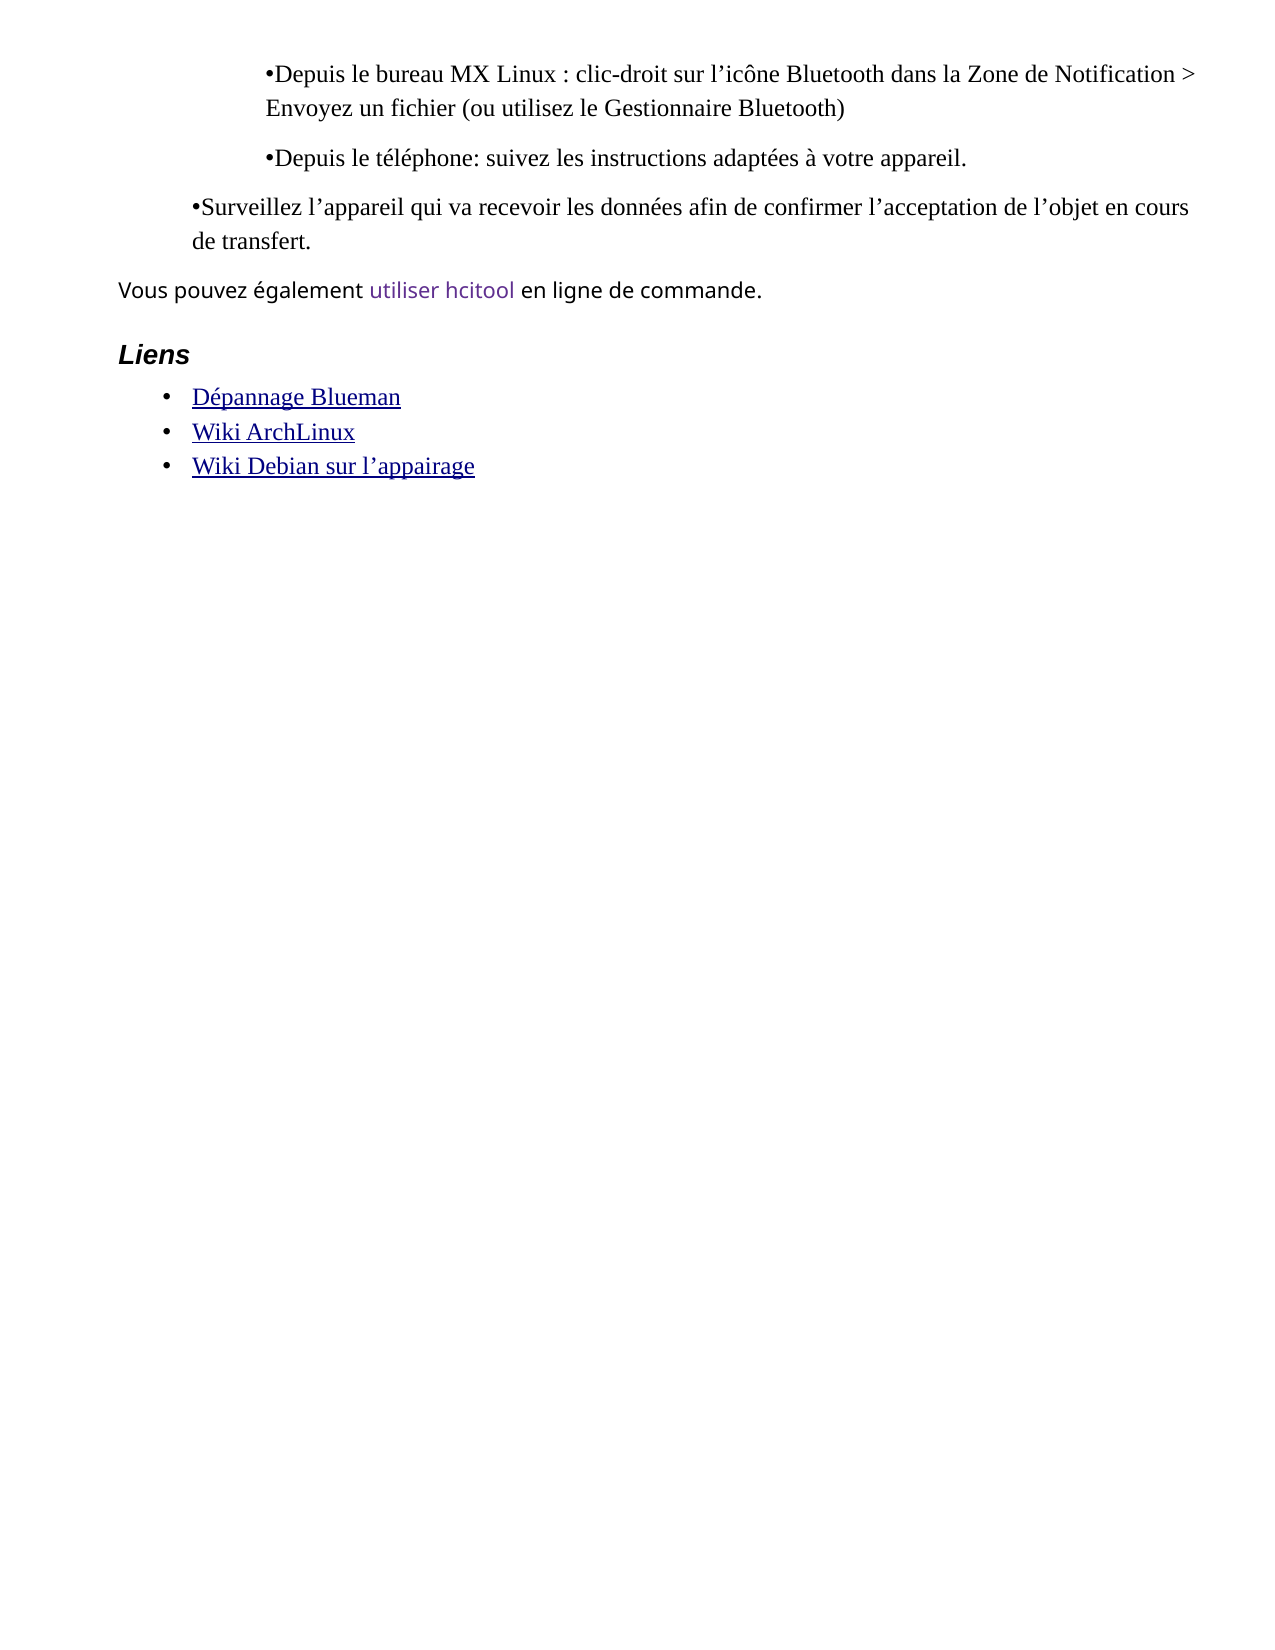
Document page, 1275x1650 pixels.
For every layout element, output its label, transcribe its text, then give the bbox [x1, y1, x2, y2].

subtitle Liens [118, 338, 1216, 370]
list Dépannage Blueman [162, 382, 1216, 411]
list Depuis le téléphone: suivez les instructions adaptées à votre appareil. [118, 143, 1216, 171]
list Wiki ArchLinux [162, 417, 1216, 446]
text Vous pouvez également utiliser hcitool en ligne de commande. [118, 275, 1216, 305]
list Depuis le bureau MX Linux : clic-droit sur l’icône Bluetooth dans la Zone de Notification > Envoyez un fichier (ou utilisez le Gestionnaire Bluetooth) [118, 59, 1216, 122]
list Surveillez l’appareil qui va recevoir les données afin de confirmer l’acceptation de l’objet en cours de transfert. [118, 192, 1216, 255]
list Wiki Debian sur l’appairage [162, 451, 1216, 480]
